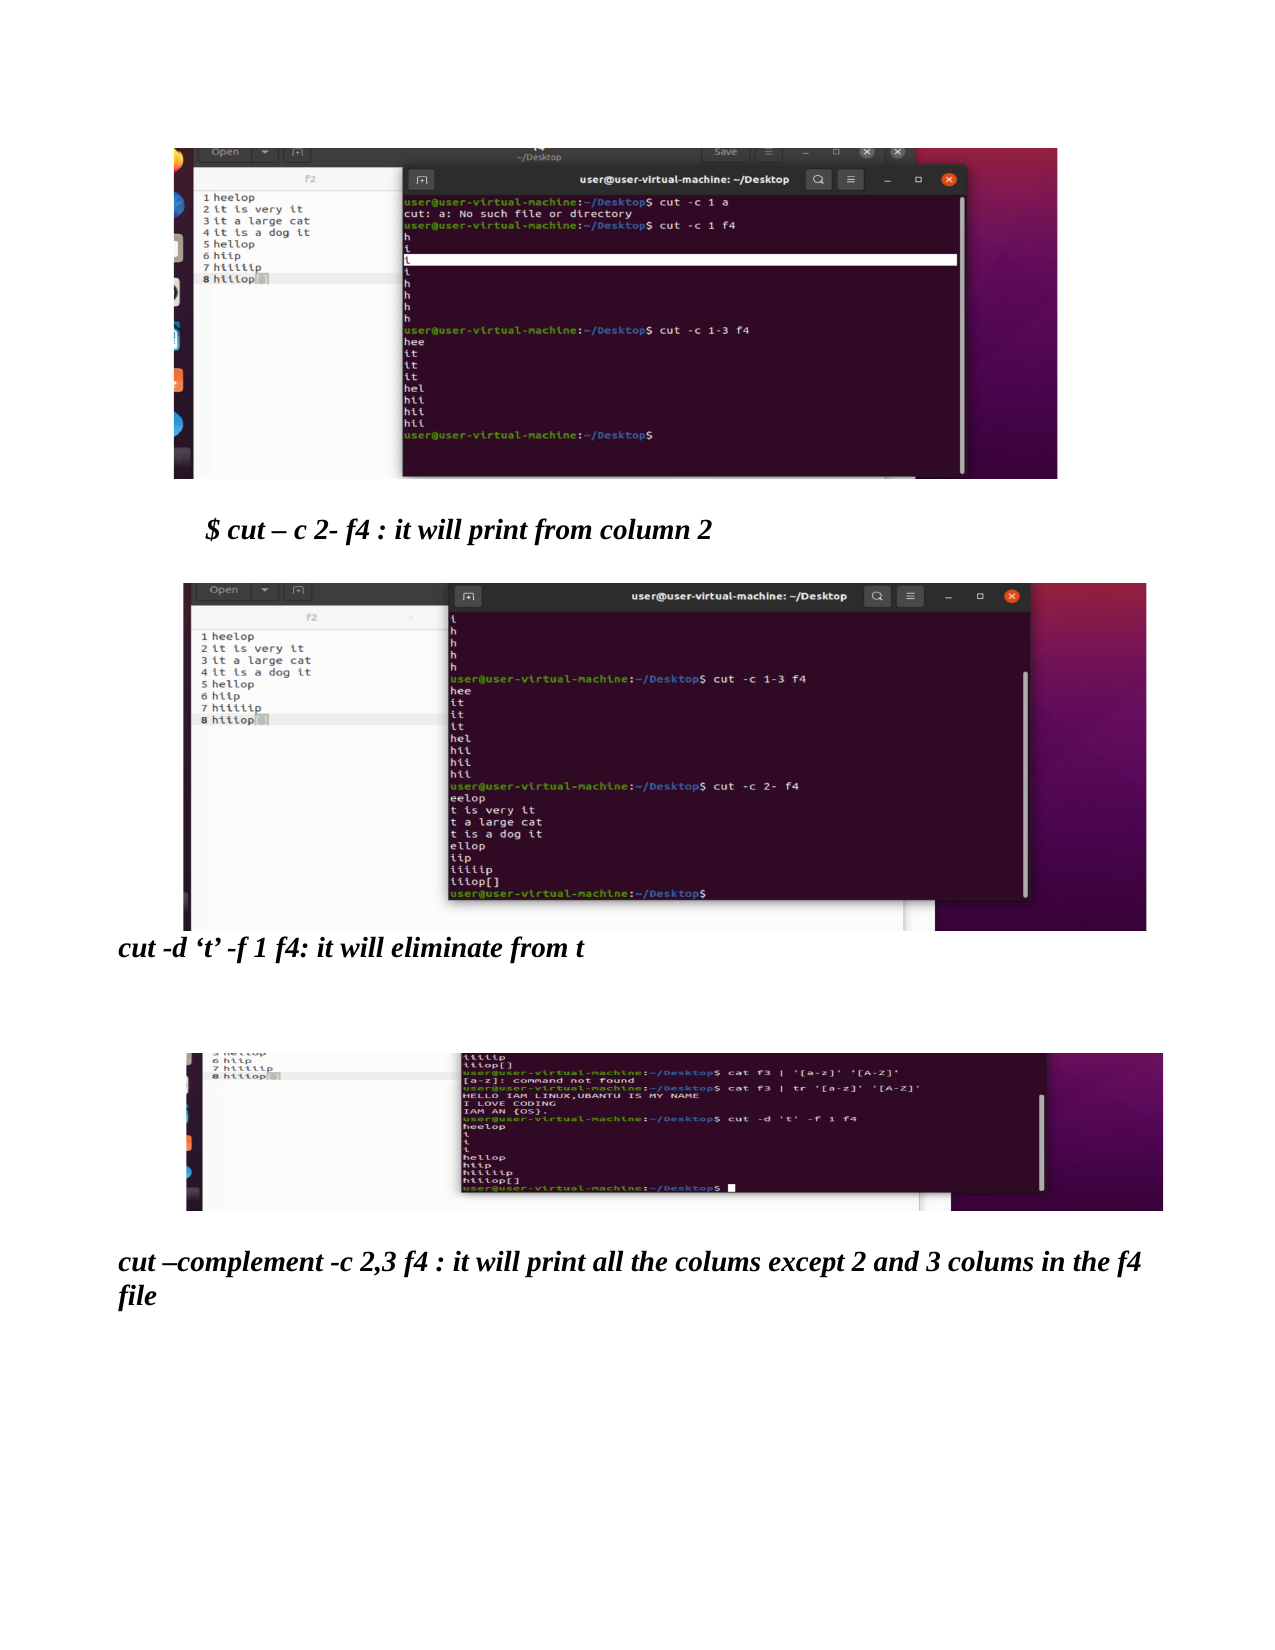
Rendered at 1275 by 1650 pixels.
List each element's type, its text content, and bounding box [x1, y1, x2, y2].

text cut –complement -c 2,3 f4 : it will print all the colums except 2 and 3 colums in the f4 file [118, 1244, 1157, 1312]
picture [186, 1053, 1164, 1211]
picture [173, 148, 1058, 479]
text $ cut – c 2- f4 : it will print from column 2 [118, 512, 1157, 546]
picture [183, 583, 1147, 931]
text cut -d ‘t’ -f 1 f4: it will eliminate from t [118, 579, 1157, 964]
